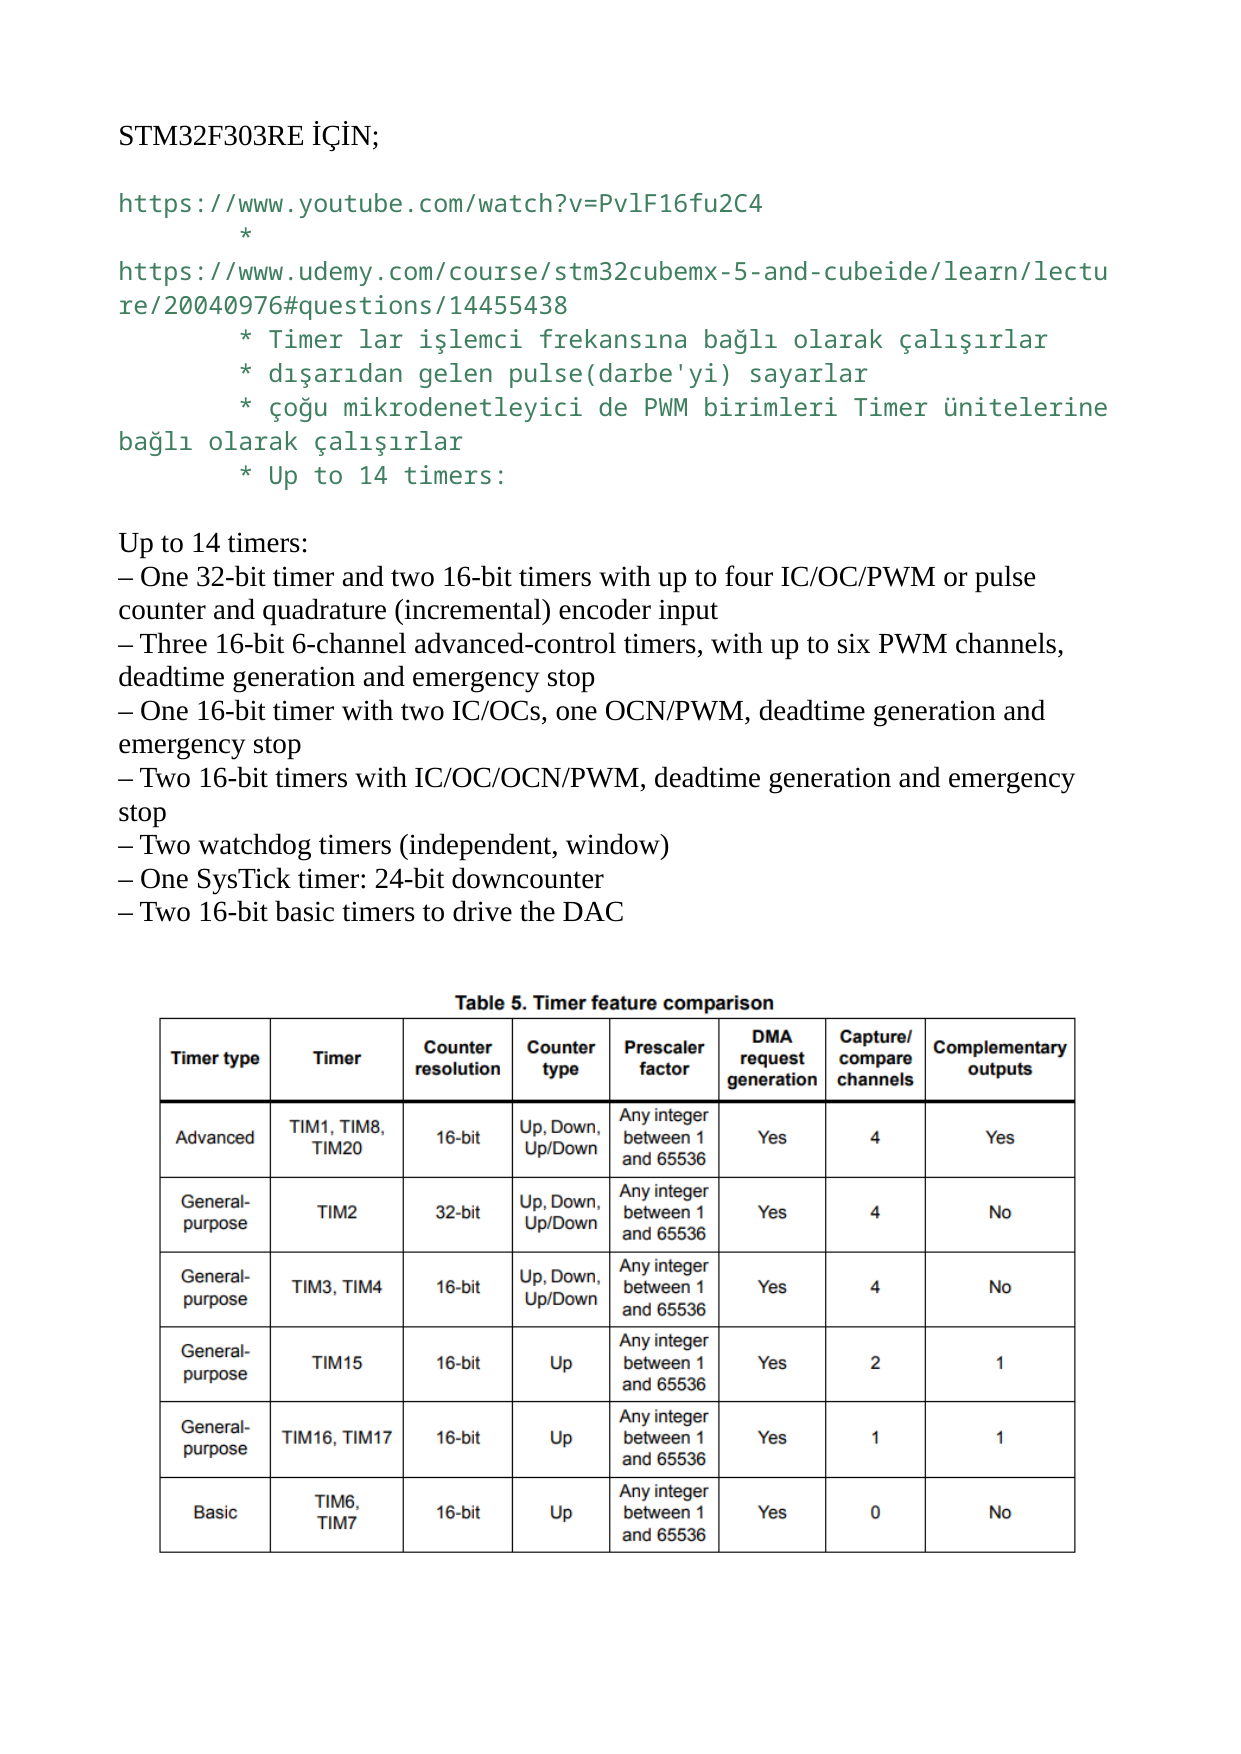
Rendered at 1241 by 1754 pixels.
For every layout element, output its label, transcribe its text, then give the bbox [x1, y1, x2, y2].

text – Three 16-bit 6-channel advanced-control timers, with up to six PWM channels, deadtime generation and emergency stop [118, 626, 1122, 693]
text * dışarıdan gelen pulse(darbe'yi) sayarlar [118, 356, 1122, 389]
text – Two watchdog timers (independent, window) [118, 827, 1122, 861]
text – Two 16-bit basic timers to drive the DAC [118, 894, 1122, 928]
text * https://www.udemy.com/course/stm32cubemx-5-and-cubeide/learn/lecture/20040976#questions/14455438 [118, 219, 1122, 321]
text – One 16-bit timer with two IC/OCs, one OCN/PWM, deadtime generation and emergency stop [118, 693, 1122, 760]
text Up to 14 timers: [118, 525, 1122, 559]
text * çoğu mikrodenetleyici de PWM birimleri Timer ünitelerine bağlı olarak çalışırlar [118, 389, 1122, 458]
picture [118, 961, 1123, 1579]
text * Timer lar işlemci frekansına bağlı olarak çalışırlar [118, 321, 1122, 356]
text * Up to 14 timers: [118, 458, 1122, 492]
text – Two 16-bit timers with IC/OC/OCN/PWM, deadtime generation and emergency stop [118, 760, 1122, 827]
text https://www.youtube.com/watch?v=PvlF16fu2C4 [118, 185, 1122, 219]
text – One SysTick timer: 24-bit downcounter [118, 861, 1122, 894]
text – One 32-bit timer and two 16-bit timers with up to four IC/OC/PWM or pulse counter and quadrature (incremental) encoder input [118, 559, 1122, 626]
text STM32F303RE İÇİN; [118, 118, 1122, 152]
